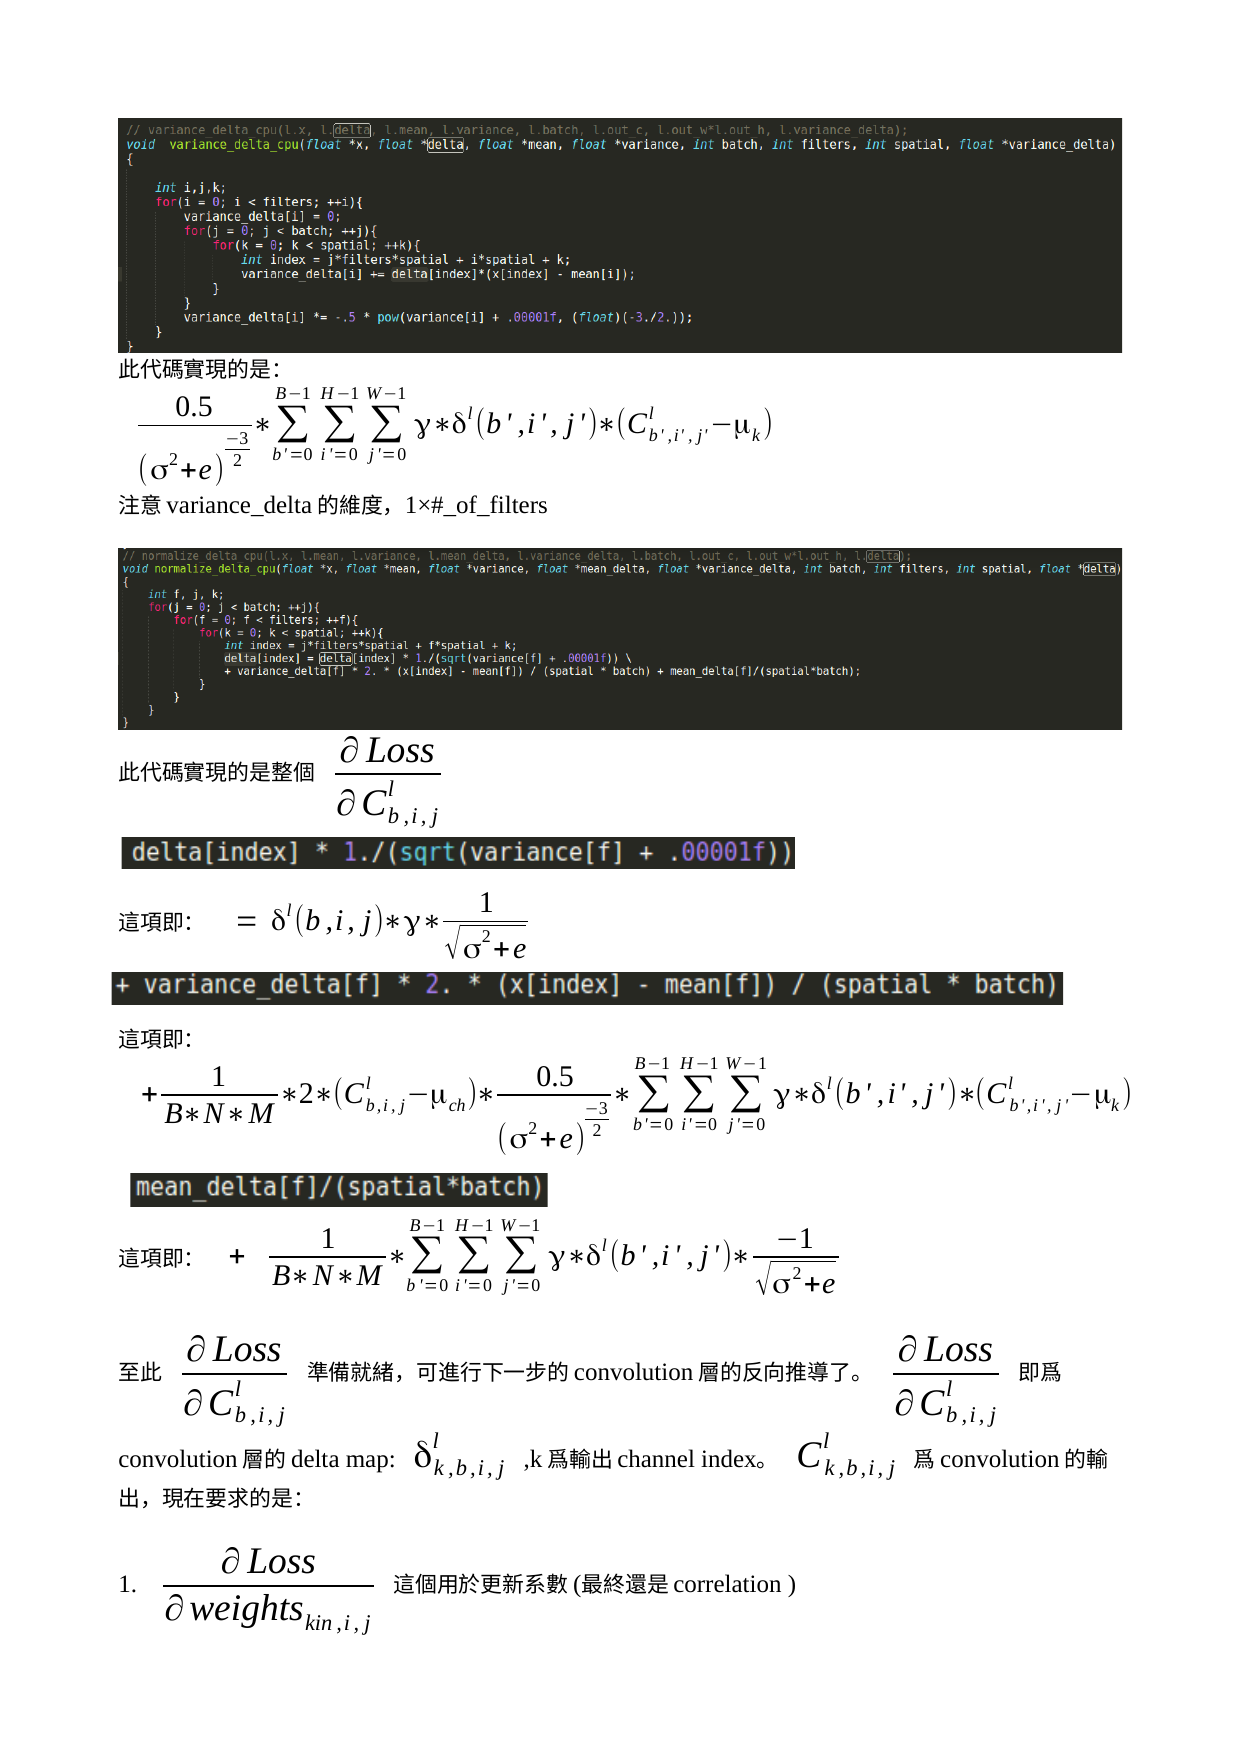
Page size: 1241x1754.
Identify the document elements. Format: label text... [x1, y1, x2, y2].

text 至此準備就緒，可進行下一步的convolution層的反向推導了。即爲convolution層的delta map:,k爲輸出channel index。爲convolution的輸出，現在要求的是： [118, 1329, 1122, 1512]
text 這項即： [118, 886, 1122, 964]
picture [121, 837, 795, 869]
picture [118, 548, 1123, 730]
text 注意variance_delta的維度，1×#_of_filters [118, 488, 1122, 520]
text 1. 這個用於更新系數 (最終還是correlation ) [118, 1541, 1122, 1635]
text 這項即： [118, 1022, 1122, 1053]
text 此代碼實現的是整個 [118, 730, 1122, 829]
picture [111, 972, 1064, 1005]
text 這項即： [118, 1215, 1122, 1300]
picture [130, 1173, 548, 1207]
picture [118, 118, 1123, 353]
text 此代碼實現的是： [118, 353, 1122, 384]
